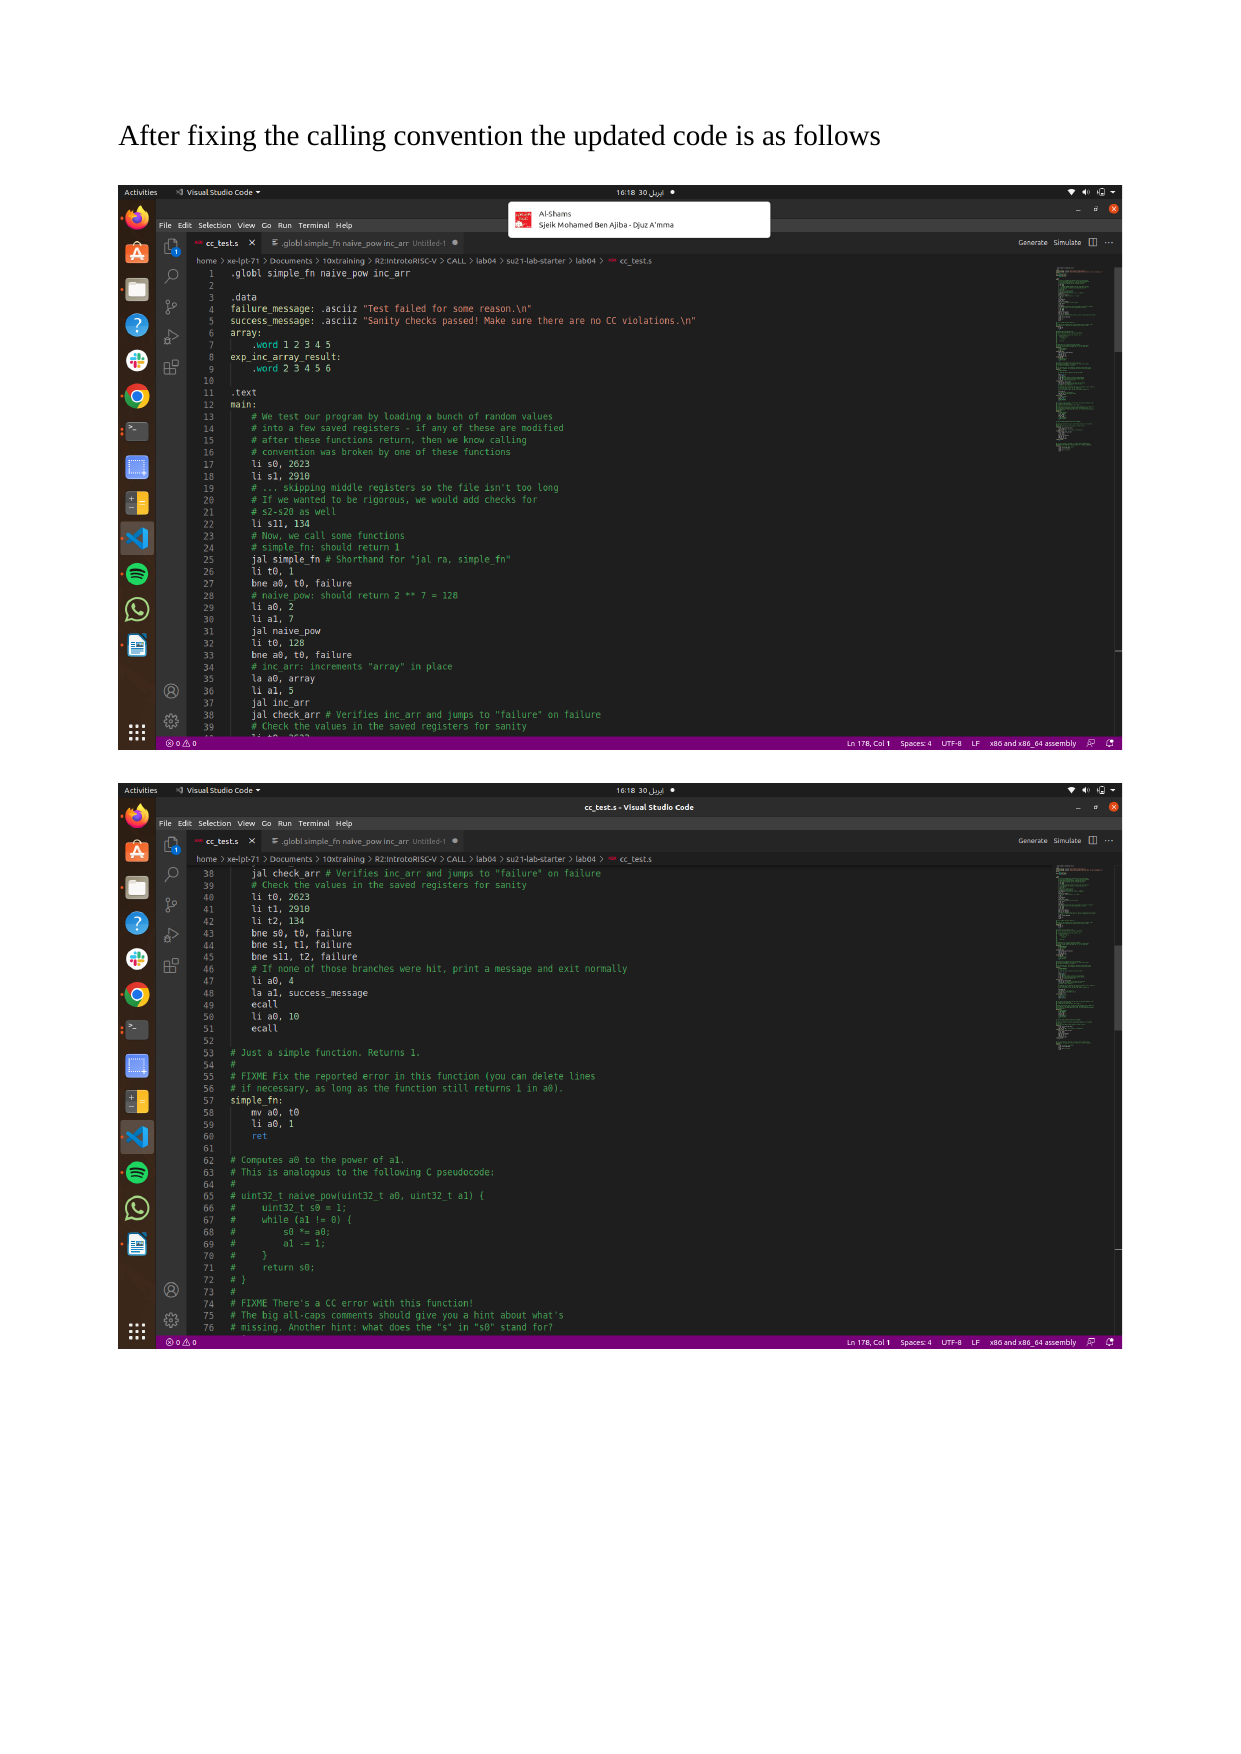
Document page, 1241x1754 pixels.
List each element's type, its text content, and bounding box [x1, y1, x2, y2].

picture [118, 185, 1123, 750]
picture [118, 783, 1123, 1349]
text After fixing the calling convention the updated code is as follows [118, 118, 1122, 152]
